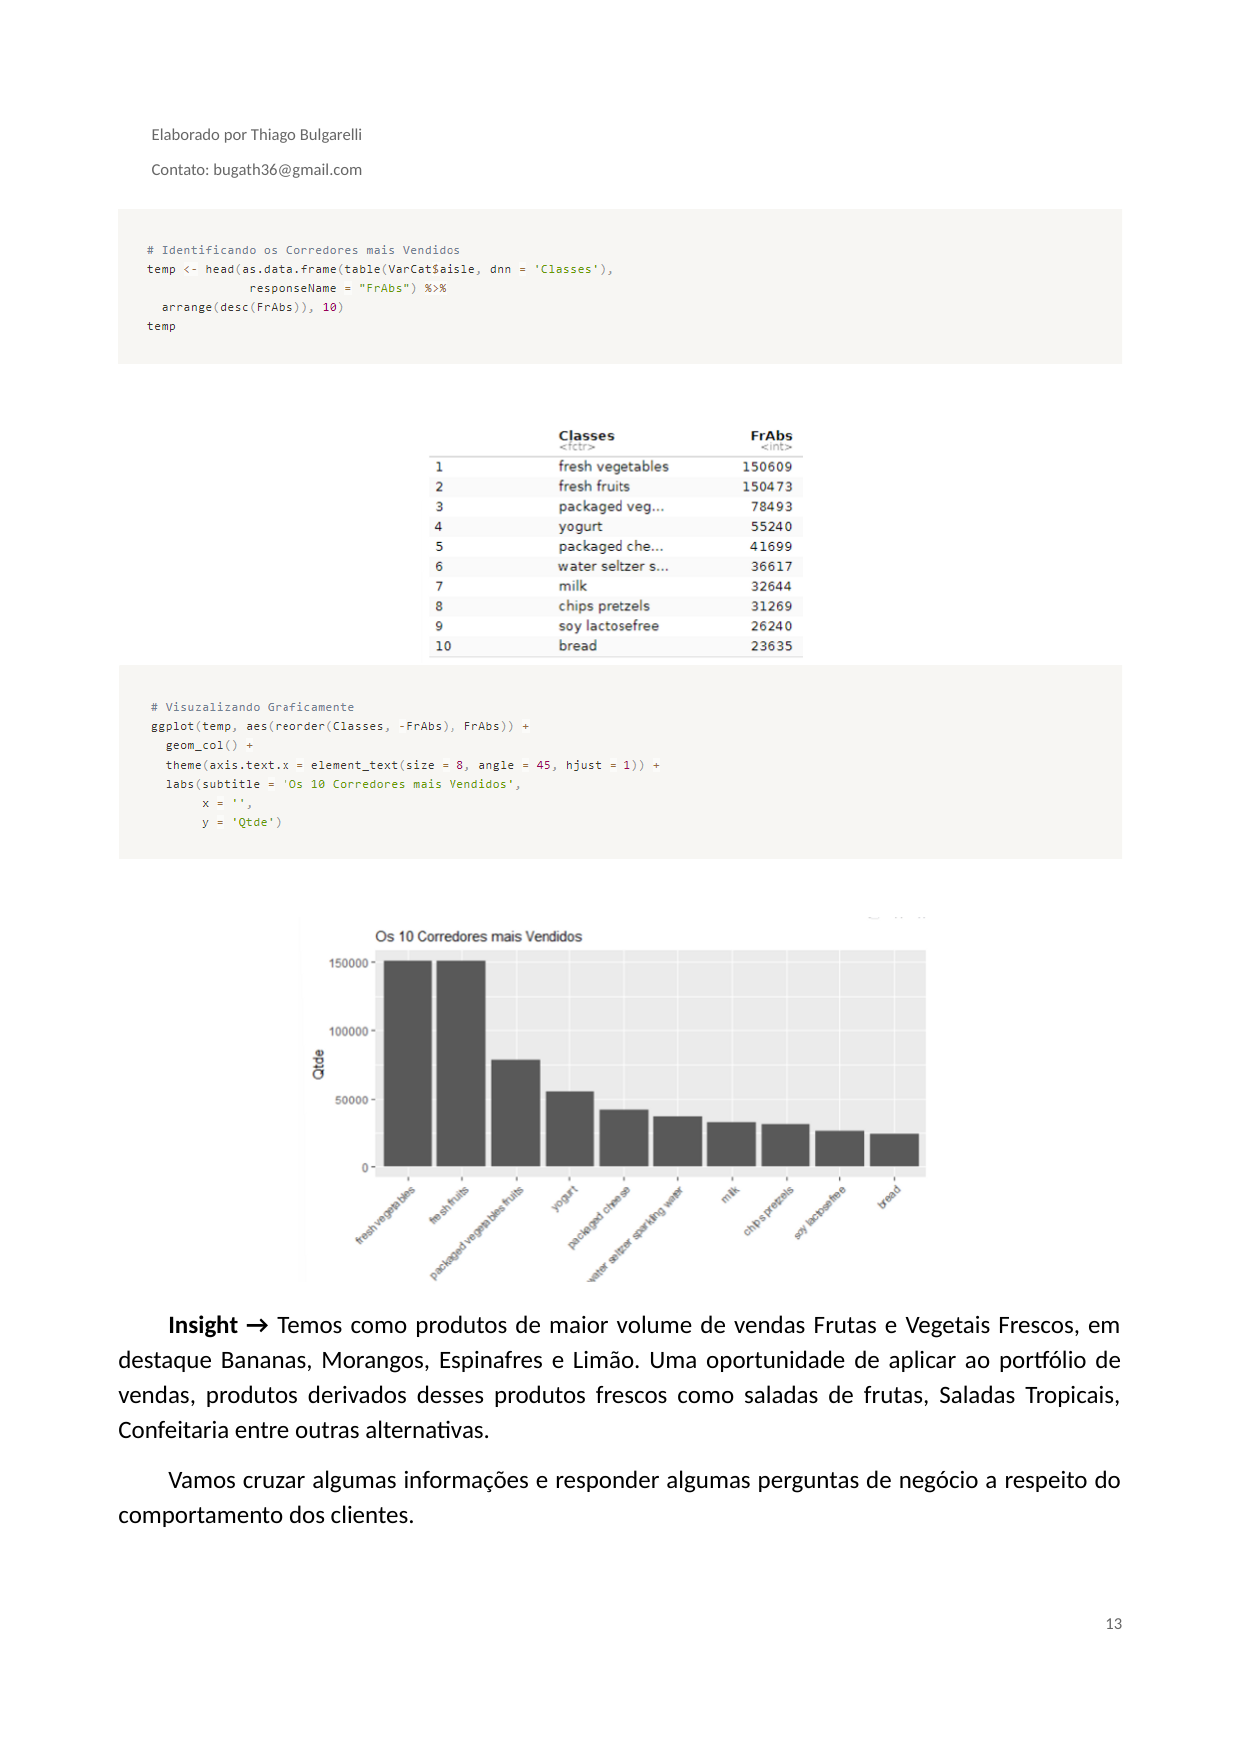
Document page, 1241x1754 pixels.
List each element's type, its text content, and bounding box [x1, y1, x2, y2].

text Vamos cruzar algumas informações e responder algumas perguntas de negócio a respeito do comportamento dos clientes. [118, 1464, 1122, 1530]
picture [118, 665, 1123, 859]
text Insight → Temos como produtos de maior volume de vendas Frutas e Vegetais Frescos, em destaque Bananas, Morangos, Espinafres e Limão. Uma oportunidade de aplicar ao portfólio de vendas, produtos derivados desses produtos frescos como saladas de frutas, Saladas Tropicais, Confeitaria entre outras alternativas. [118, 1309, 1122, 1445]
picture [297, 912, 943, 1282]
picture [118, 209, 1123, 364]
